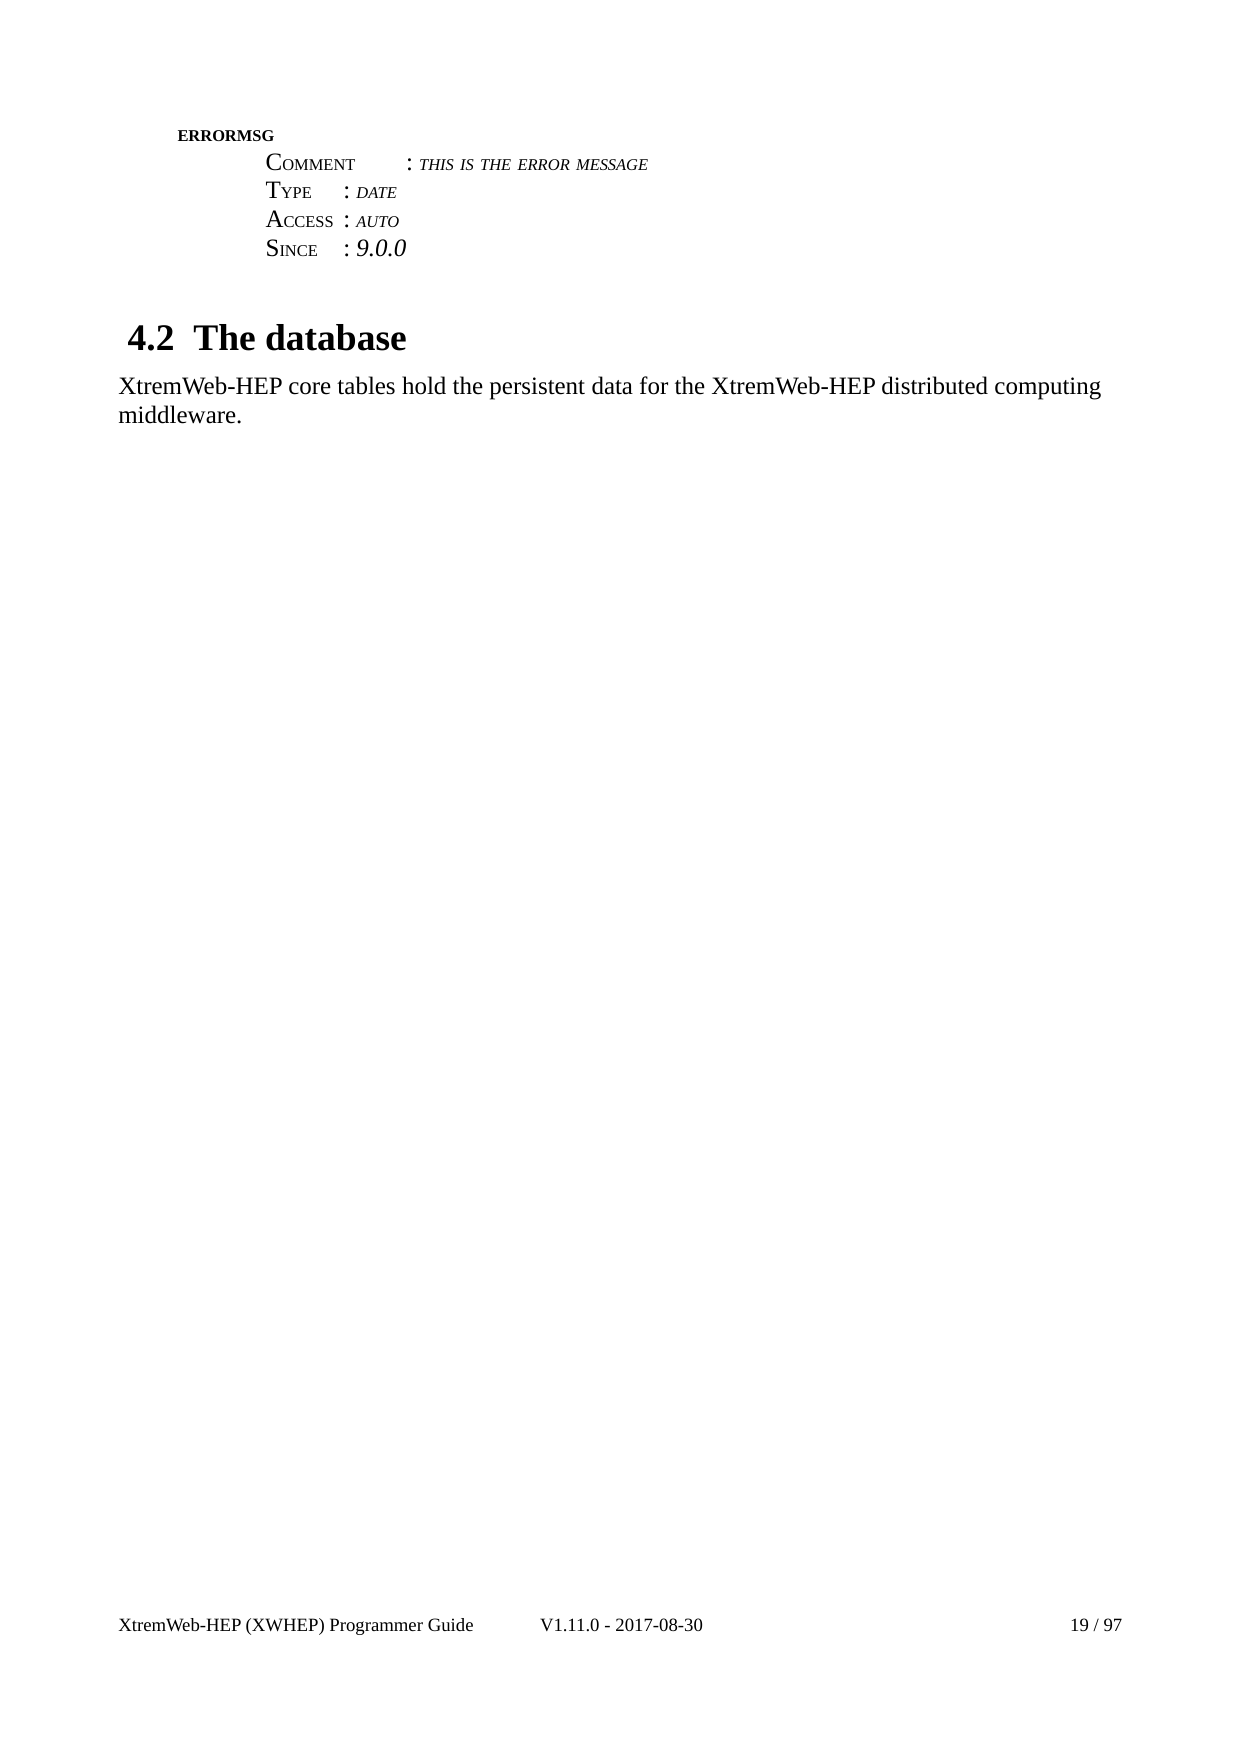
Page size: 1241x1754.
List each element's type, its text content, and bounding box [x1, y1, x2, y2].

text Type : date [265, 176, 1122, 204]
text Access : auto [265, 204, 1122, 233]
text Comment : this is the error message [265, 147, 1122, 176]
text XtremWeb-HEP core tables hold the persistent data for the XtremWeb-HEP distributed computing middleware. [118, 371, 1122, 429]
subtitle The database [118, 316, 1122, 359]
text Since : 9.0.0 [265, 233, 1122, 262]
text errormsg [177, 118, 1122, 147]
